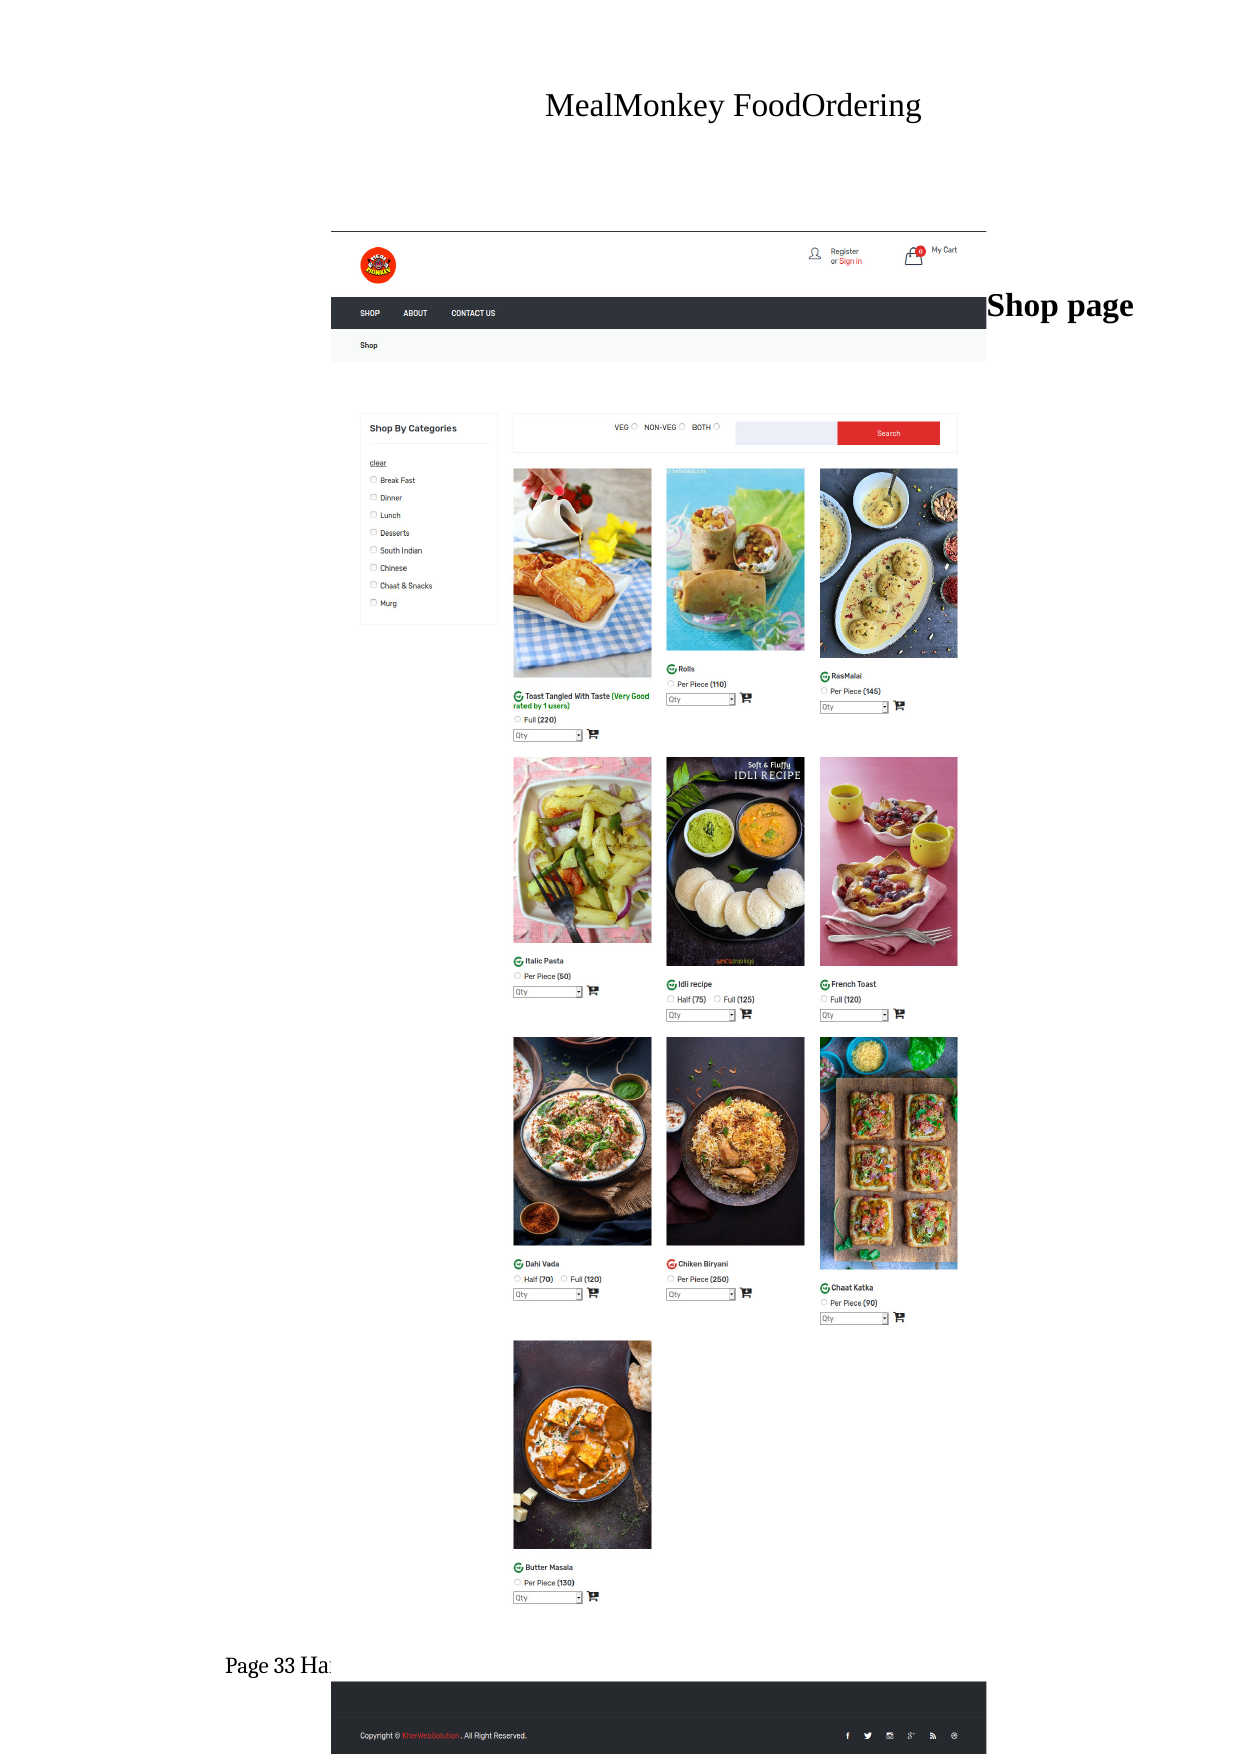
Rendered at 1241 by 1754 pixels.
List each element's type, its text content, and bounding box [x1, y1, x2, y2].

picture [331, 231, 987, 1754]
list [150, 285, 331, 323]
list Shop page [987, 285, 1214, 323]
